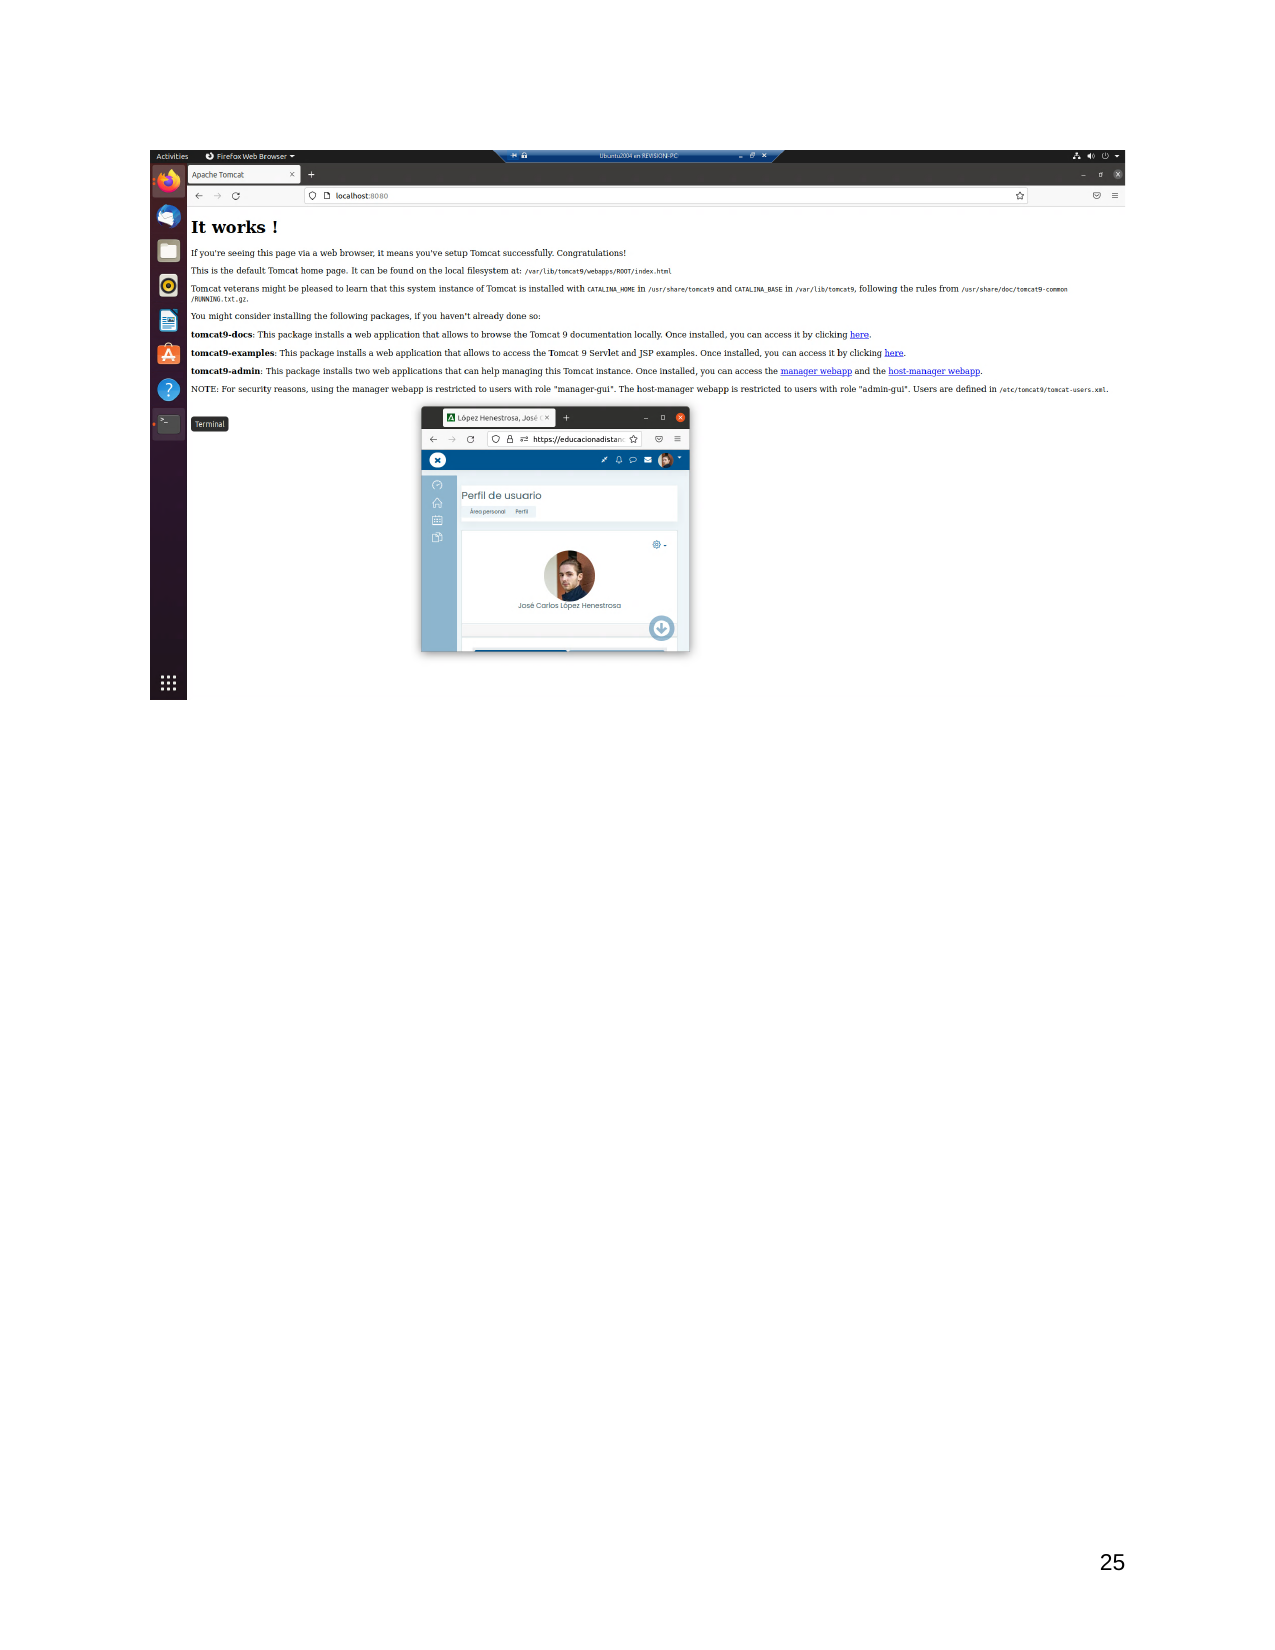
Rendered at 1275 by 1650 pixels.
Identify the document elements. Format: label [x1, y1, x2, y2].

picture [150, 150, 1125, 700]
